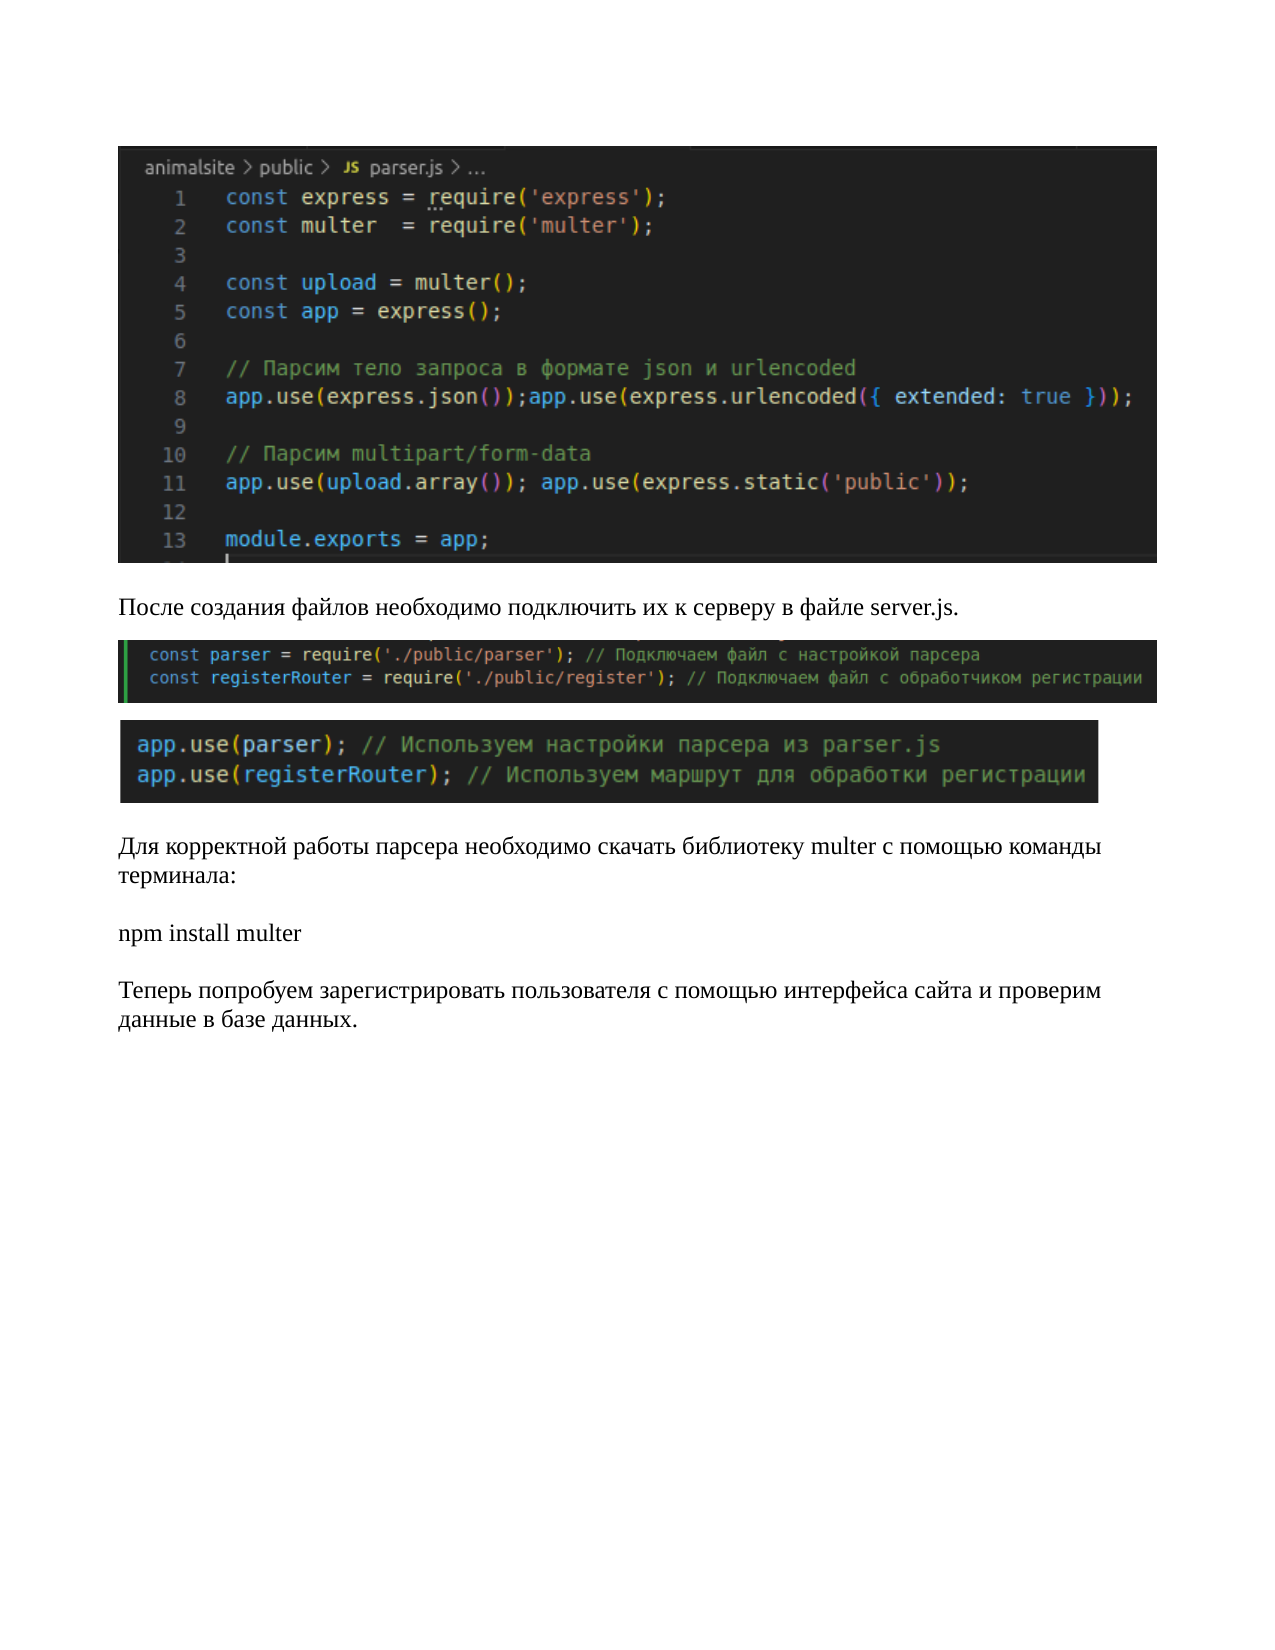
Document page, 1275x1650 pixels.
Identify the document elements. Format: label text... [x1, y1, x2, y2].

text Для корректной работы парсера необходимо скачать библиотеку multer с помощью команды терминала: [118, 831, 1157, 889]
text После создания файлов необходимо подключить их к серверу в файле server.js. [118, 592, 1157, 620]
picture [118, 640, 1157, 703]
picture [118, 146, 1157, 563]
text Теперь попробуем зарегистрировать пользователя с помощью интерфейса сайта и проверим данные в базе данных. [118, 975, 1157, 1033]
text npm install multer [118, 918, 1157, 946]
picture [120, 720, 1099, 803]
